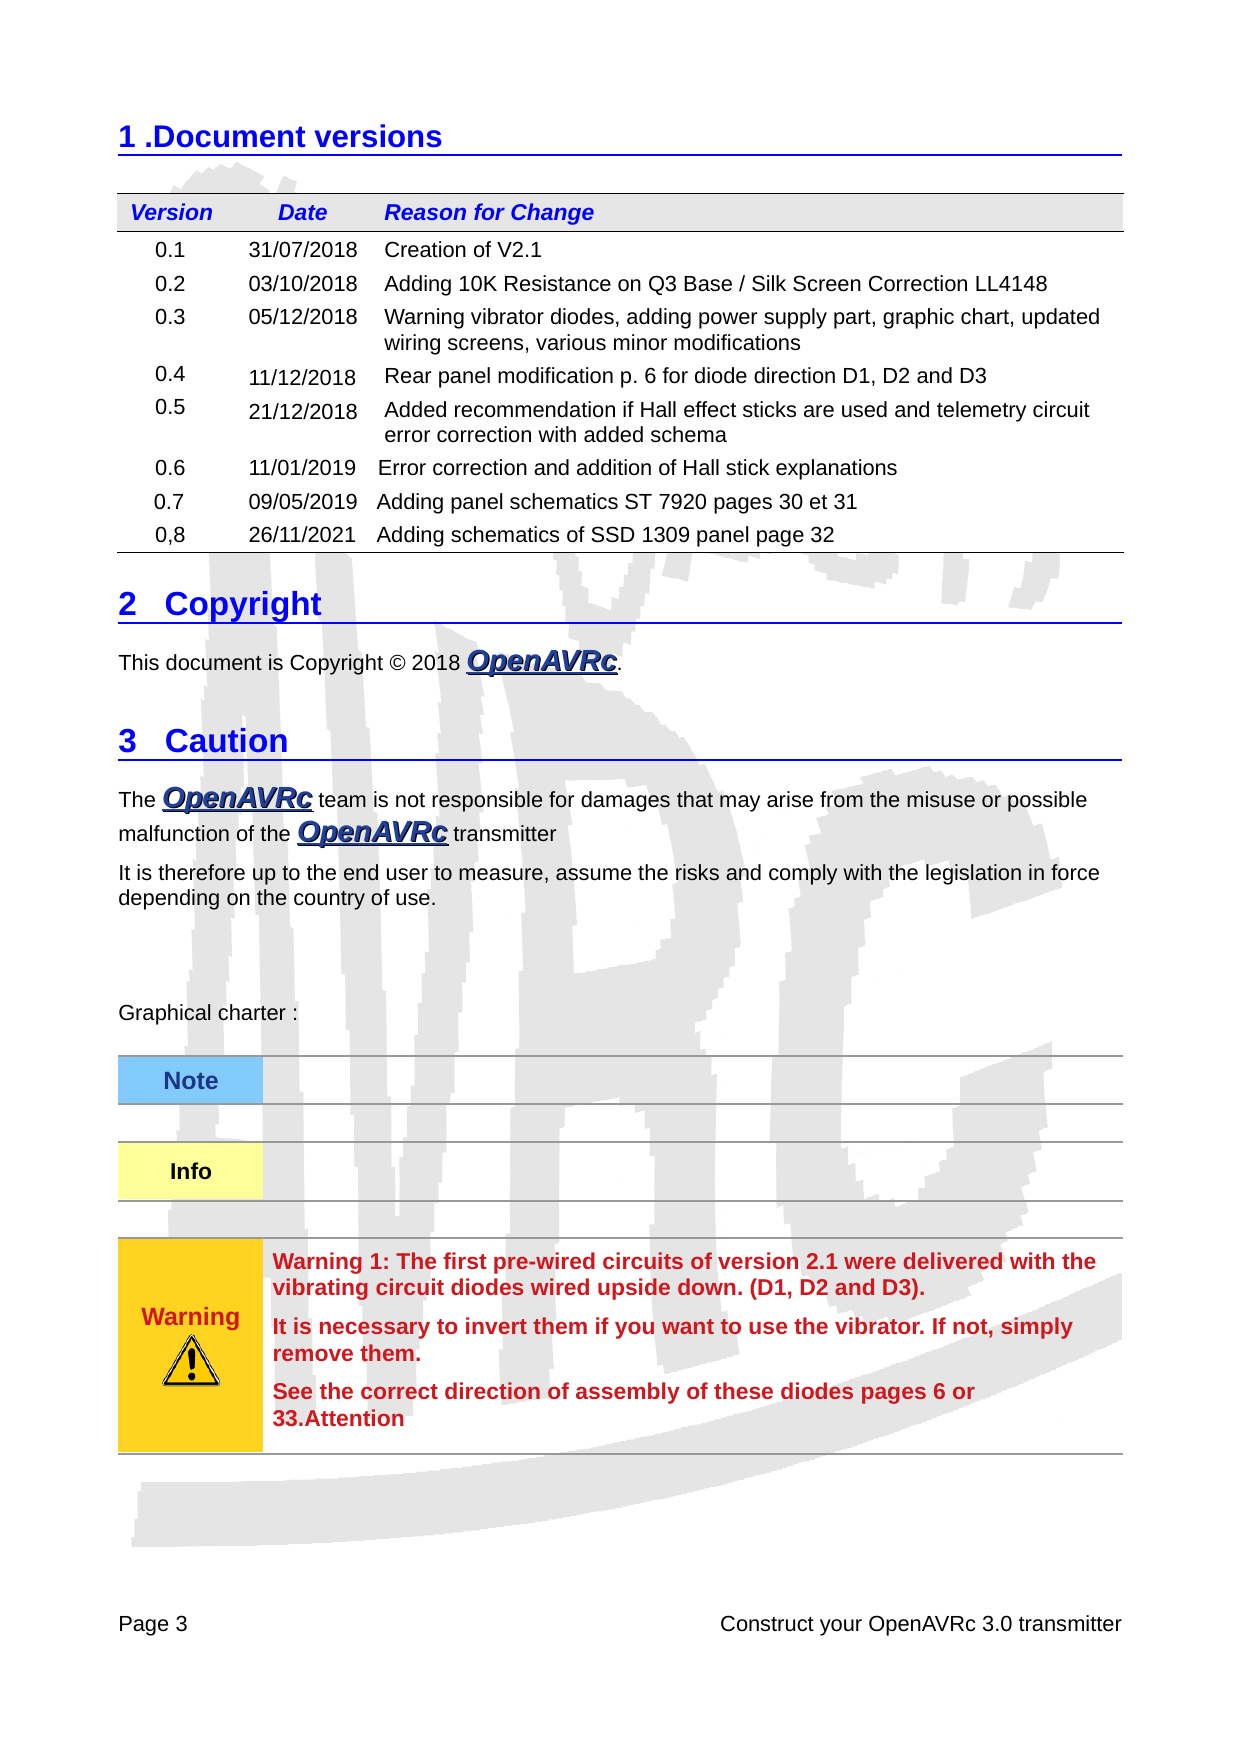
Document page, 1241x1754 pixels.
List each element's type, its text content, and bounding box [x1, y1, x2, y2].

table_header Reason for Change [372, 194, 1123, 231]
picture [158, 1330, 224, 1390]
table_header Version [117, 194, 236, 231]
table_header Warning 1: The first pre-wired circuits of version 2.1 were delivered with the vibrating circuit diodes wired upside down. (D1, D2 and D3). It is necessary to invert them if you want to use the vibrator. If not, simply remove them. See the correct direction of assembly of these diodes pages 6 or 33.Attention [264, 1239, 1122, 1452]
table_header Date [236, 194, 372, 231]
table_cell 31/07/2018 03/10/2018 05/12/2018 11/12/2018 21/12/2018 11/01/2019 09/05/2019 26/11/2021 [236, 232, 372, 552]
table_header Note [118, 1057, 263, 1103]
table_header [264, 1143, 1122, 1199]
table_header Warning [118, 1239, 263, 1452]
table_cell 0.1 0.2 0.3 0.4 0.5 0.6 0.7 0,8 [117, 232, 236, 552]
text The OpenAVRc team is not responsible for damages that may arise from the misuse or possible malfunction of the OpenAVRc transmitter [118, 780, 1122, 847]
subtitle 2 Copyright [118, 584, 1122, 622]
table_cell Creation of V2.1 Adding 10K Resistance on Q3 Base / Silk Screen Correction LL4148 Warning vibrator diodes, adding power supply part, graphic chart, updated wiring screens, various minor modifications Rear panel modification p. 6 for diode direction D1, D2 and D3 Added recommendation if Hall effect sticks are used and telemetry circuit error correction with added schema Error correction and addition of Hall stick explanations Adding panel schematics ST 7920 pages 30 et 31 Adding schematics of SSD 1309 panel page 32 [372, 232, 1123, 552]
table_header [264, 1057, 1122, 1103]
table_header Info [118, 1143, 263, 1199]
text This document is Copyright © 2018 OpenAVRc. [118, 643, 1122, 677]
text It is therefore up to the end user to measure, assume the risks and comply with the legislation in force depending on the country of use. [118, 860, 1122, 910]
subtitle 3 Caution [118, 721, 1122, 759]
text Graphical charter : [118, 999, 1122, 1024]
subtitle 1 .Document versions [118, 118, 1122, 154]
